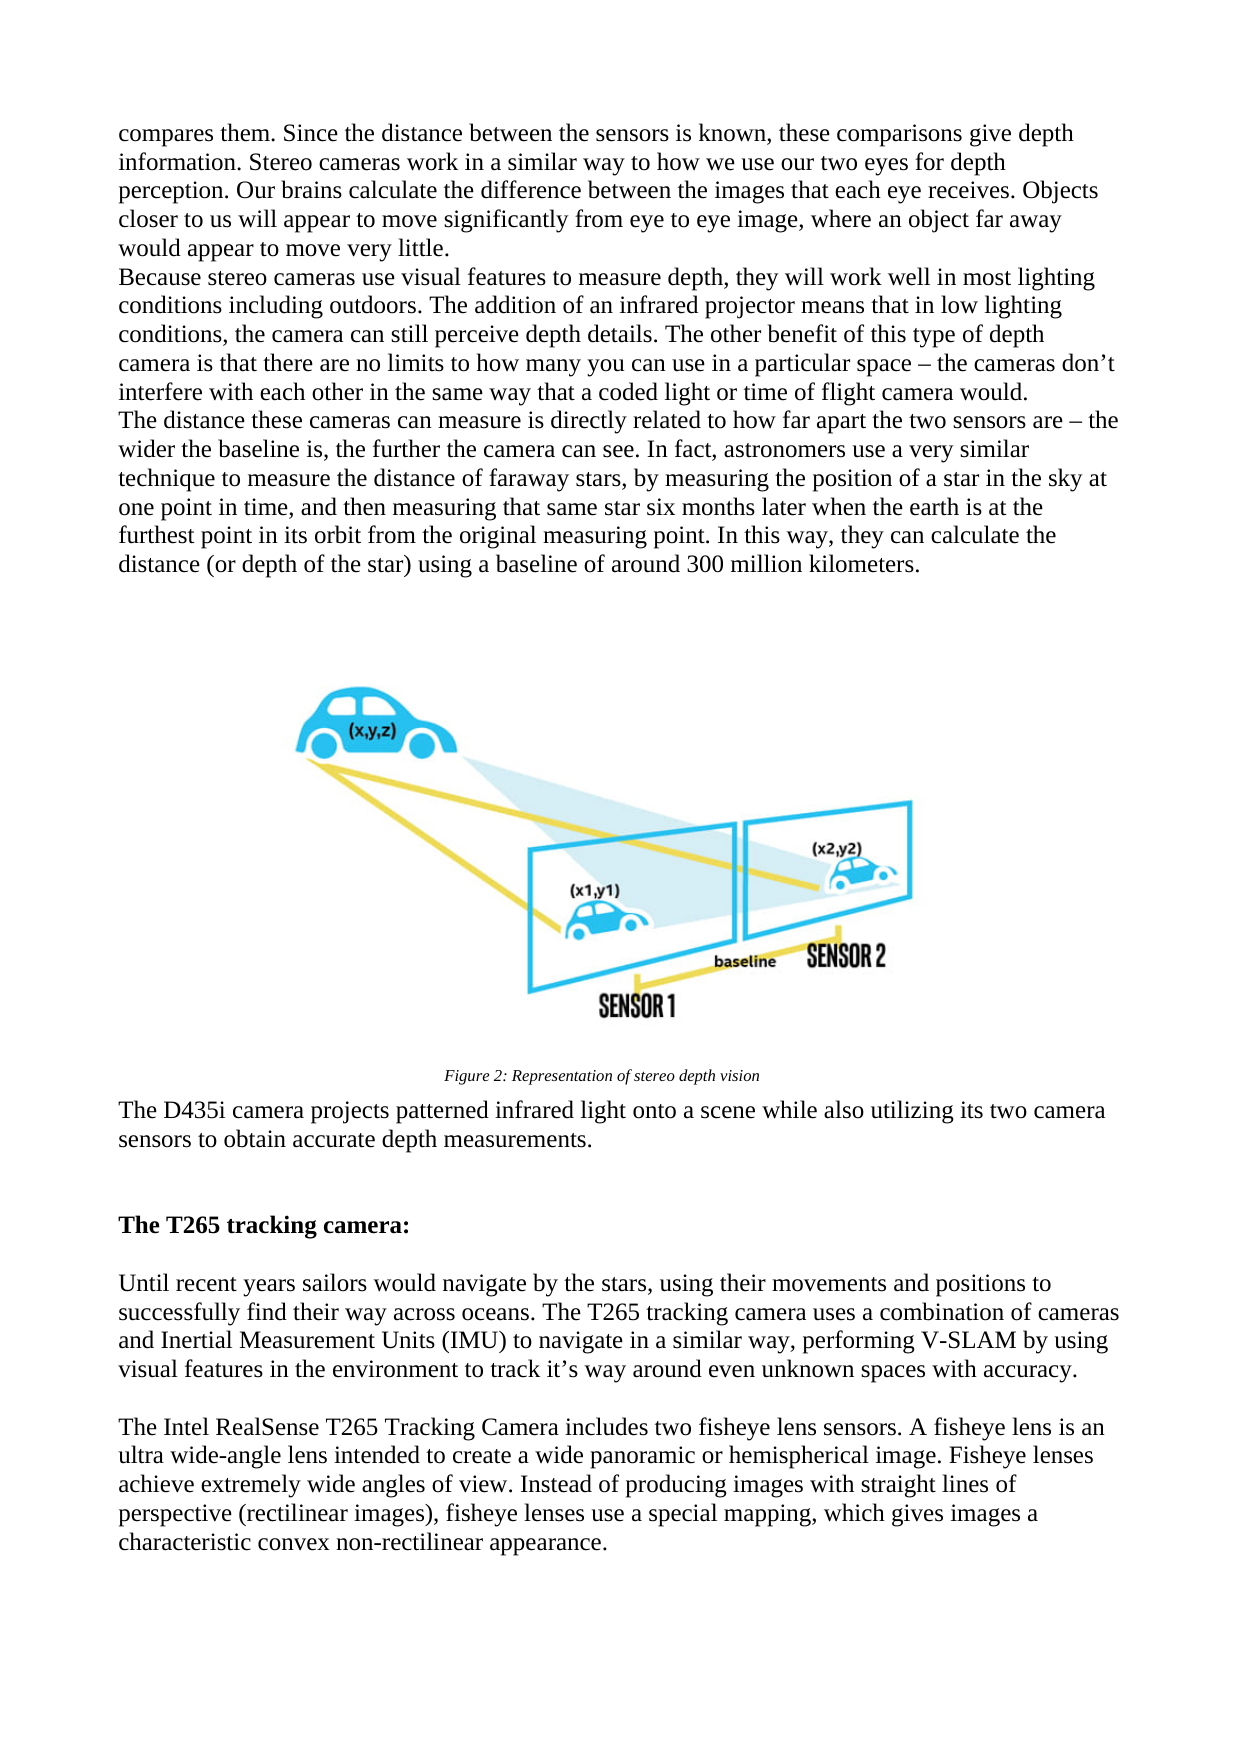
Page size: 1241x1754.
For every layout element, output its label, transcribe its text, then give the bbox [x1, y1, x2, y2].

picture [231, 643, 974, 1066]
text The T265 tracking camera: [118, 1211, 1122, 1239]
text compares them. Since the distance between the sensors is known, these comparisons give depth information. Stereo cameras work in a similar way to how we use our two eyes for depth perception. Our brains calculate the difference between the images that each eye receives. Objects closer to us will appear to move significantly from eye to eye image, where an object far away would appear to move very little. Because stereo cameras use visual features to measure depth, they will work well in most lighting conditions including outdoors. The addition of an infrared projector means that in low lighting conditions, the camera can still perceive depth details. The other benefit of this type of depth camera is that there are no limits to how many you can use in a particular space – the cameras don’t interfere with each other in the same way that a coded light or time of flight camera would. [118, 118, 1122, 406]
text Figure 2: Representation of stereo depth vision [232, 1066, 974, 1084]
text The Intel RealSense T265 Tracking Camera includes two fisheye lens sensors. A fisheye lens is an ultra wide-angle lens intended to create a wide panoramic or hemispherical image. Fisheye lenses achieve extremely wide angles of view. Instead of producing images with straight lines of perspective (rectilinear images), fisheye lenses use a special mapping, which gives images a characteristic convex non-rectilinear appearance. [118, 1412, 1122, 1556]
text Until recent years sailors would navigate by the stars, using their movements and positions to successfully find their way across oceans. The T265 tracking camera uses a combination of cameras and Inertial Measurement Units (IMU) to navigate in a similar way, performing V-SLAM by using visual features in the environment to track it’s way around even unknown spaces with accuracy. [118, 1268, 1122, 1383]
text The distance these cameras can measure is directly related to how far apart the two sensors are – the wider the baseline is, the further the camera can see. In fact, astronomers use a very similar technique to measure the distance of faraway stars, by measuring the position of a star in the sky at one point in time, and then measuring that same star six months later when the earth is at the furthest point in its orbit from the original measuring point. In this way, they can calculate the distance (or depth of the star) using a baseline of around 300 million kilometers. [118, 406, 1122, 578]
text The D435i camera projects patterned infrared light onto a scene while also utilizing its two camera sensors to obtain accurate depth measurements. [118, 1096, 1122, 1153]
